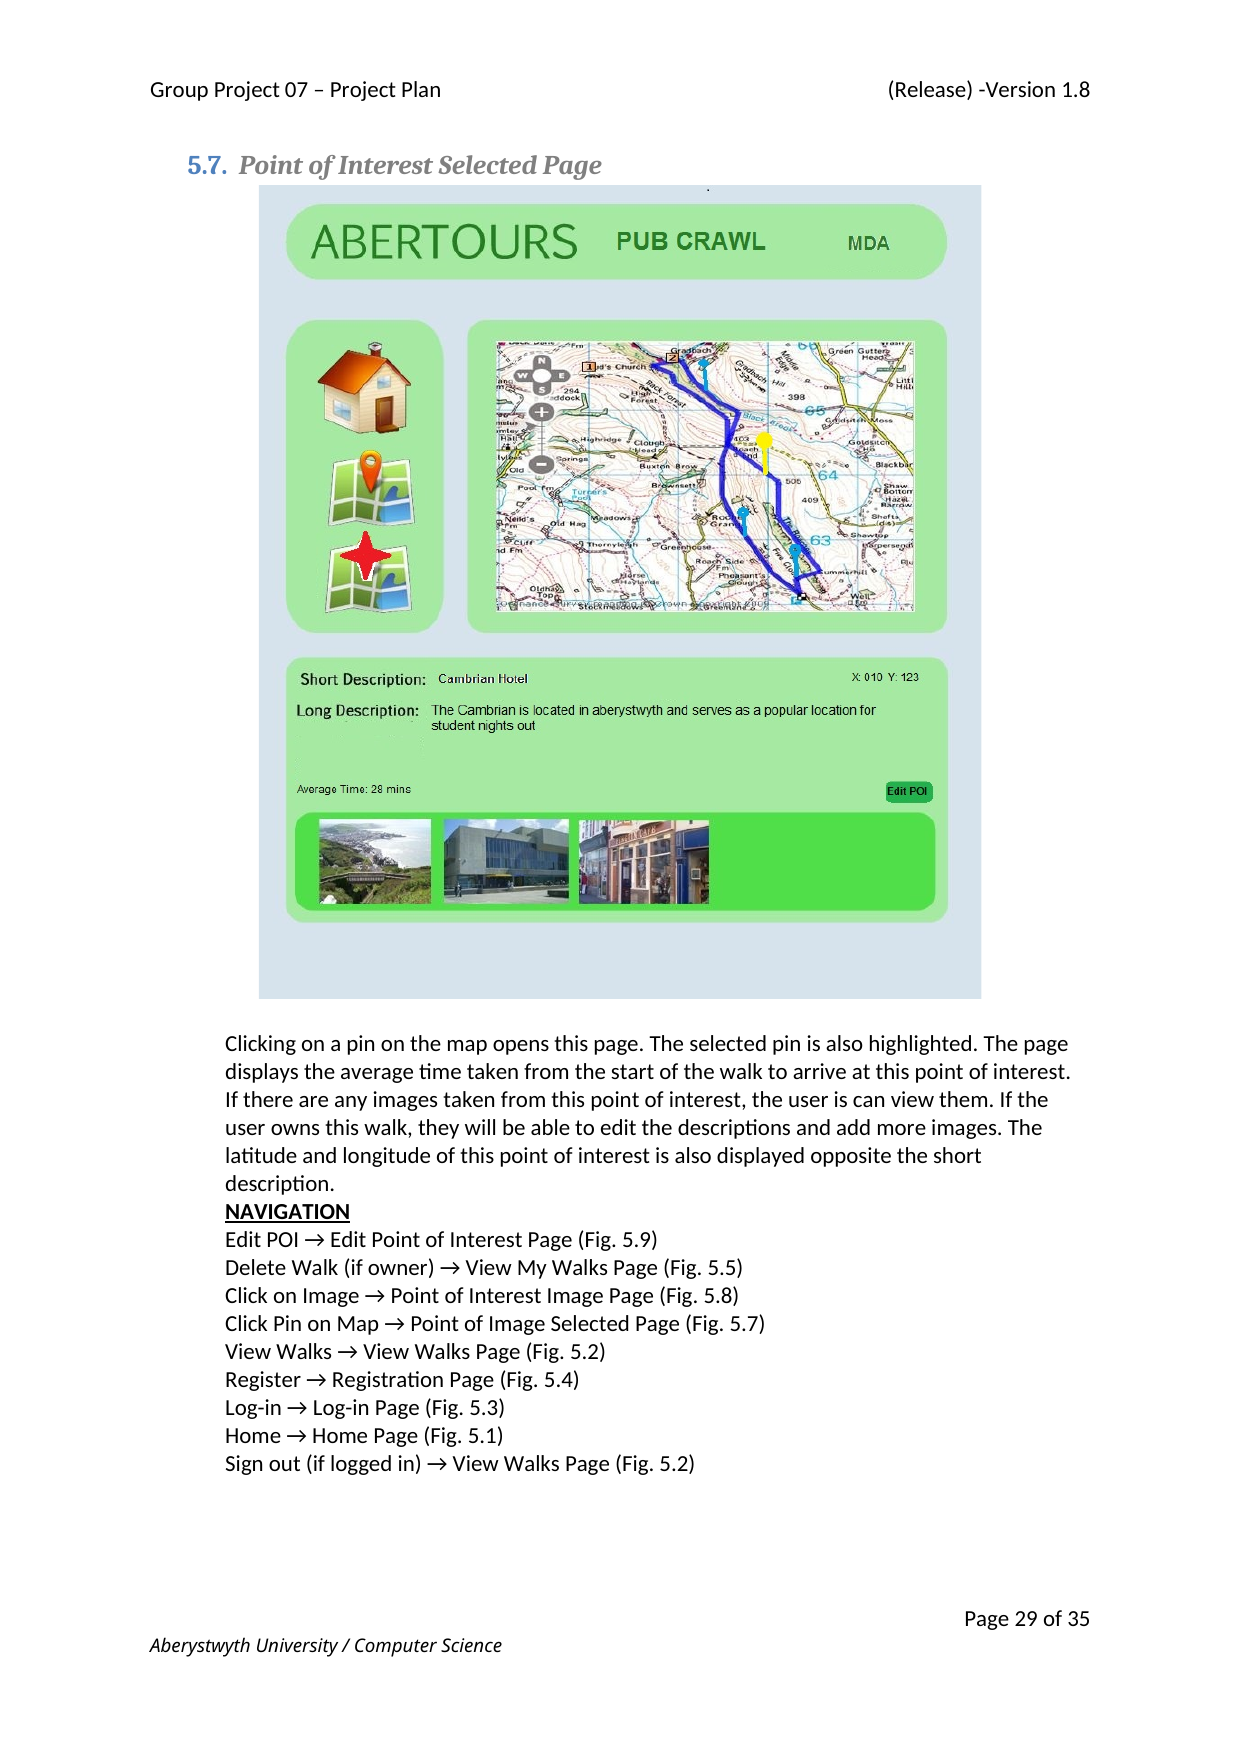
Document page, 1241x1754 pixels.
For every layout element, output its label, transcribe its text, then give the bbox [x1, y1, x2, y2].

text NAVIGATION [225, 1197, 1090, 1225]
text Click on Image → Point of Interest Image Page (Fig. 5.8) [225, 1281, 1090, 1309]
text Click Pin on Map → Point of Image Selected Page (Fig. 5.7) [225, 1309, 1090, 1337]
text Register → Registration Page (Fig. 5.4) [225, 1365, 1090, 1393]
text View Walks → View Walks Page (Fig. 5.2) [225, 1337, 1090, 1365]
text Clicking on a pin on the map opens this page. The selected pin is also highlighted. The page displays the average time taken from the start of the walk to arrive at this point of interest. If there are any images taken from this point of interest, the user is can view them. If the user owns this walk, they will be able to edit the descriptions and add more images. The latitude and longitude of this point of interest is also displayed opposite the short description. [225, 1029, 1090, 1197]
subtitle Point of Interest Selected Page [187, 150, 1090, 181]
text Log-in → Log-in Page (Fig. 5.3) [225, 1393, 1090, 1421]
text Sign out (if logged in) → View Walks Page (Fig. 5.2) [225, 1449, 1090, 1477]
text Edit POI → Edit Point of Interest Page (Fig. 5.9) [225, 1225, 1090, 1253]
text Home → Home Page (Fig. 5.1) [225, 1421, 1090, 1449]
text Delete Walk (if owner) → View My Walks Page (Fig. 5.5) [225, 1253, 1090, 1281]
